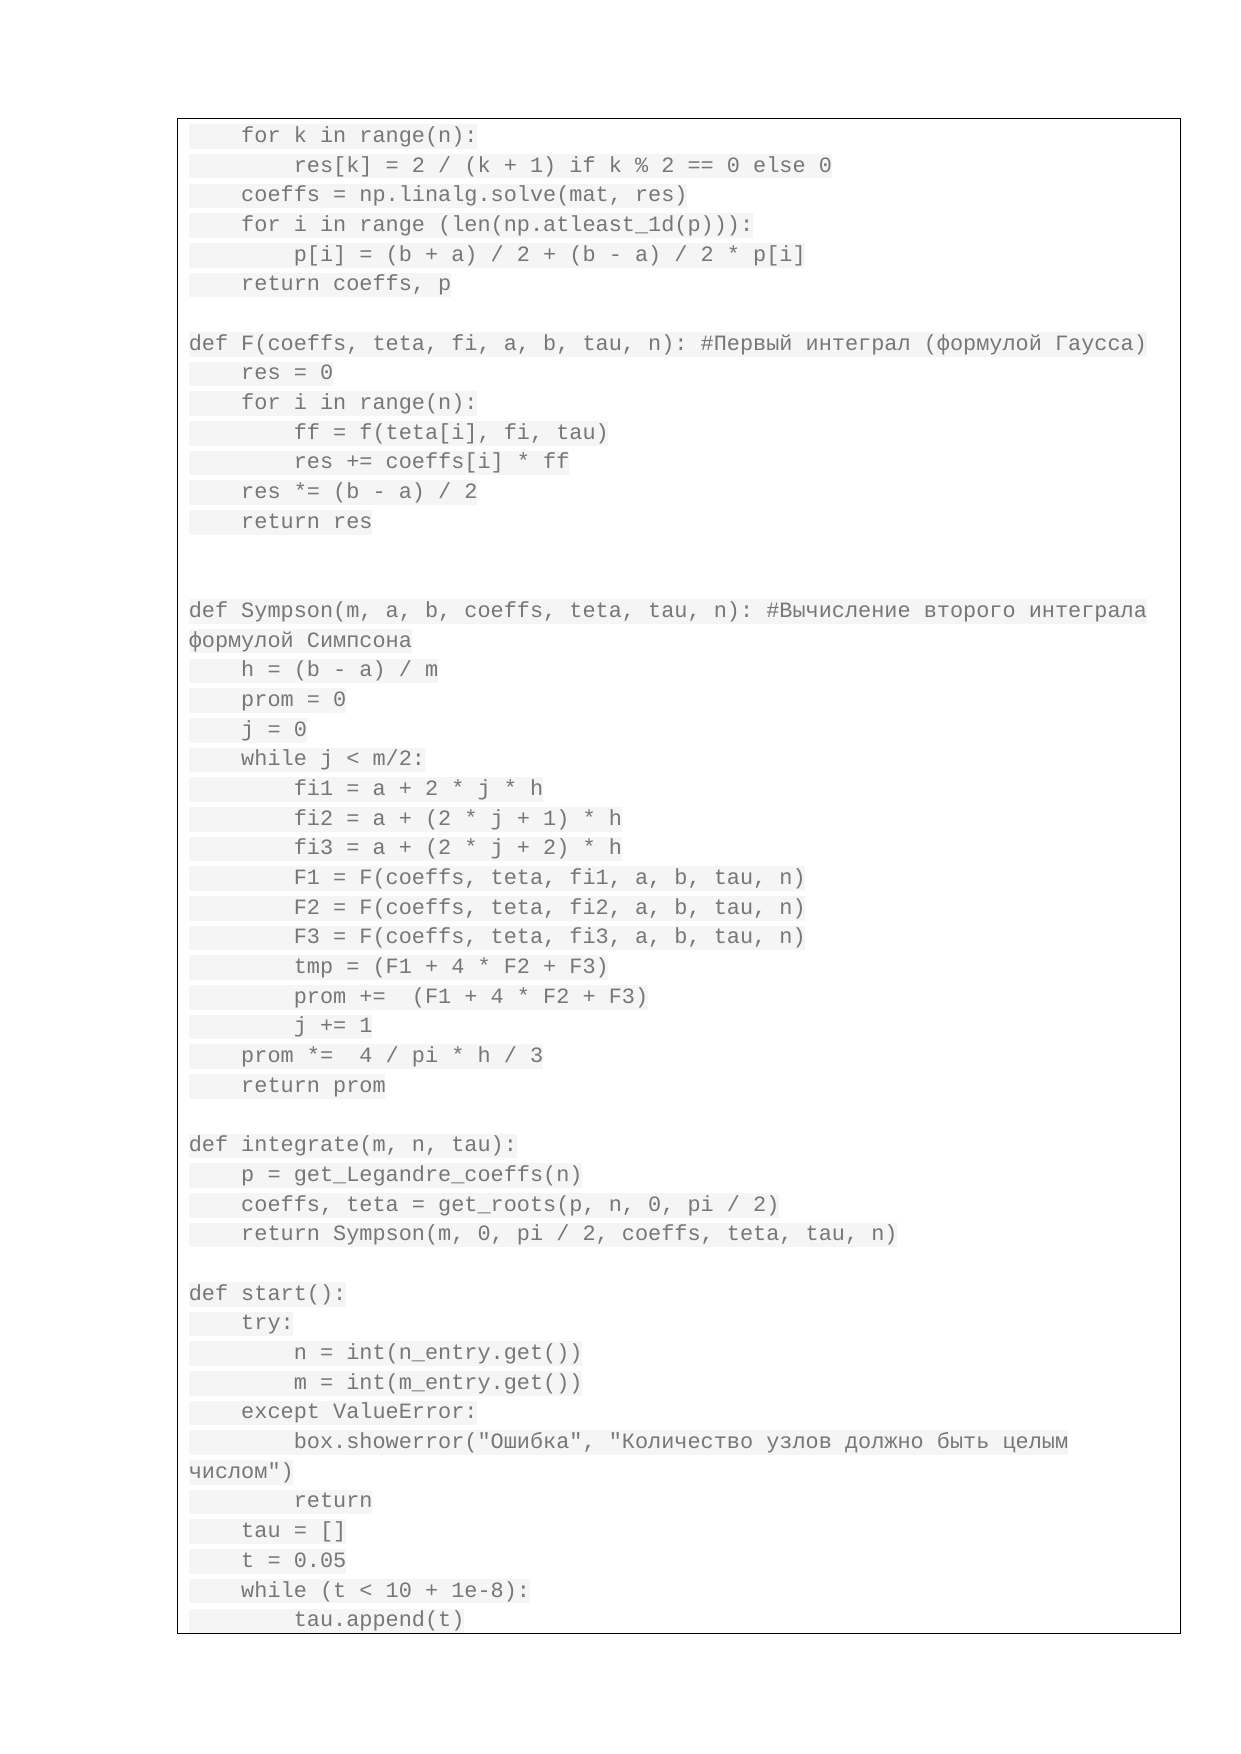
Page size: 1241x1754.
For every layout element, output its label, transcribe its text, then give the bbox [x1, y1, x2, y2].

table_header for k in range(n): res[k] = 2 / (k + 1) if k % 2 == 0 else 0 coeffs = np.linalg.solve(mat, res) for i in range (len(np.atleast_1d(p))): p[i] = (b + a) / 2 + (b - a) / 2 * p[i] return coeffs, p def F(coeffs, teta, fi, a, b, tau, n): #Первый интеграл (формулой Гаусса) res = 0 for i in range(n): ff = f(teta[i], fi, tau) res += coeffs[i] * ff res *= (b - a) / 2 return res def Sympson(m, a, b, coeffs, teta, tau, n): #Вычисление второго интеграла формулой Симпсона h = (b - a) / m prom = 0 j = 0 while j < m/2: fi1 = a + 2 * j * h fi2 = a + (2 * j + 1) * h fi3 = a + (2 * j + 2) * h F1 = F(coeffs, teta, fi1, a, b, tau, n) F2 = F(coeffs, teta, fi2, a, b, tau, n) F3 = F(coeffs, teta, fi3, a, b, tau, n) tmp = (F1 + 4 * F2 + F3) prom += (F1 + 4 * F2 + F3) j += 1 prom *= 4 / pi * h / 3 return prom def integrate(m, n, tau): p = get_Legandre_coeffs(n) coeffs, teta = get_roots(p, n, 0, pi / 2) return Sympson(m, 0, pi / 2, coeffs, teta, tau, n) def start(): try: n = int(n_entry.get()) m = int(m_entry.get()) except ValueError: box.showerror("Ошибка", "Количество узлов должно быть целым числом") return tau = [] t = 0.05 while (t < 10 + 1e-8): tau.append(t) [178, 119, 1180, 1633]
